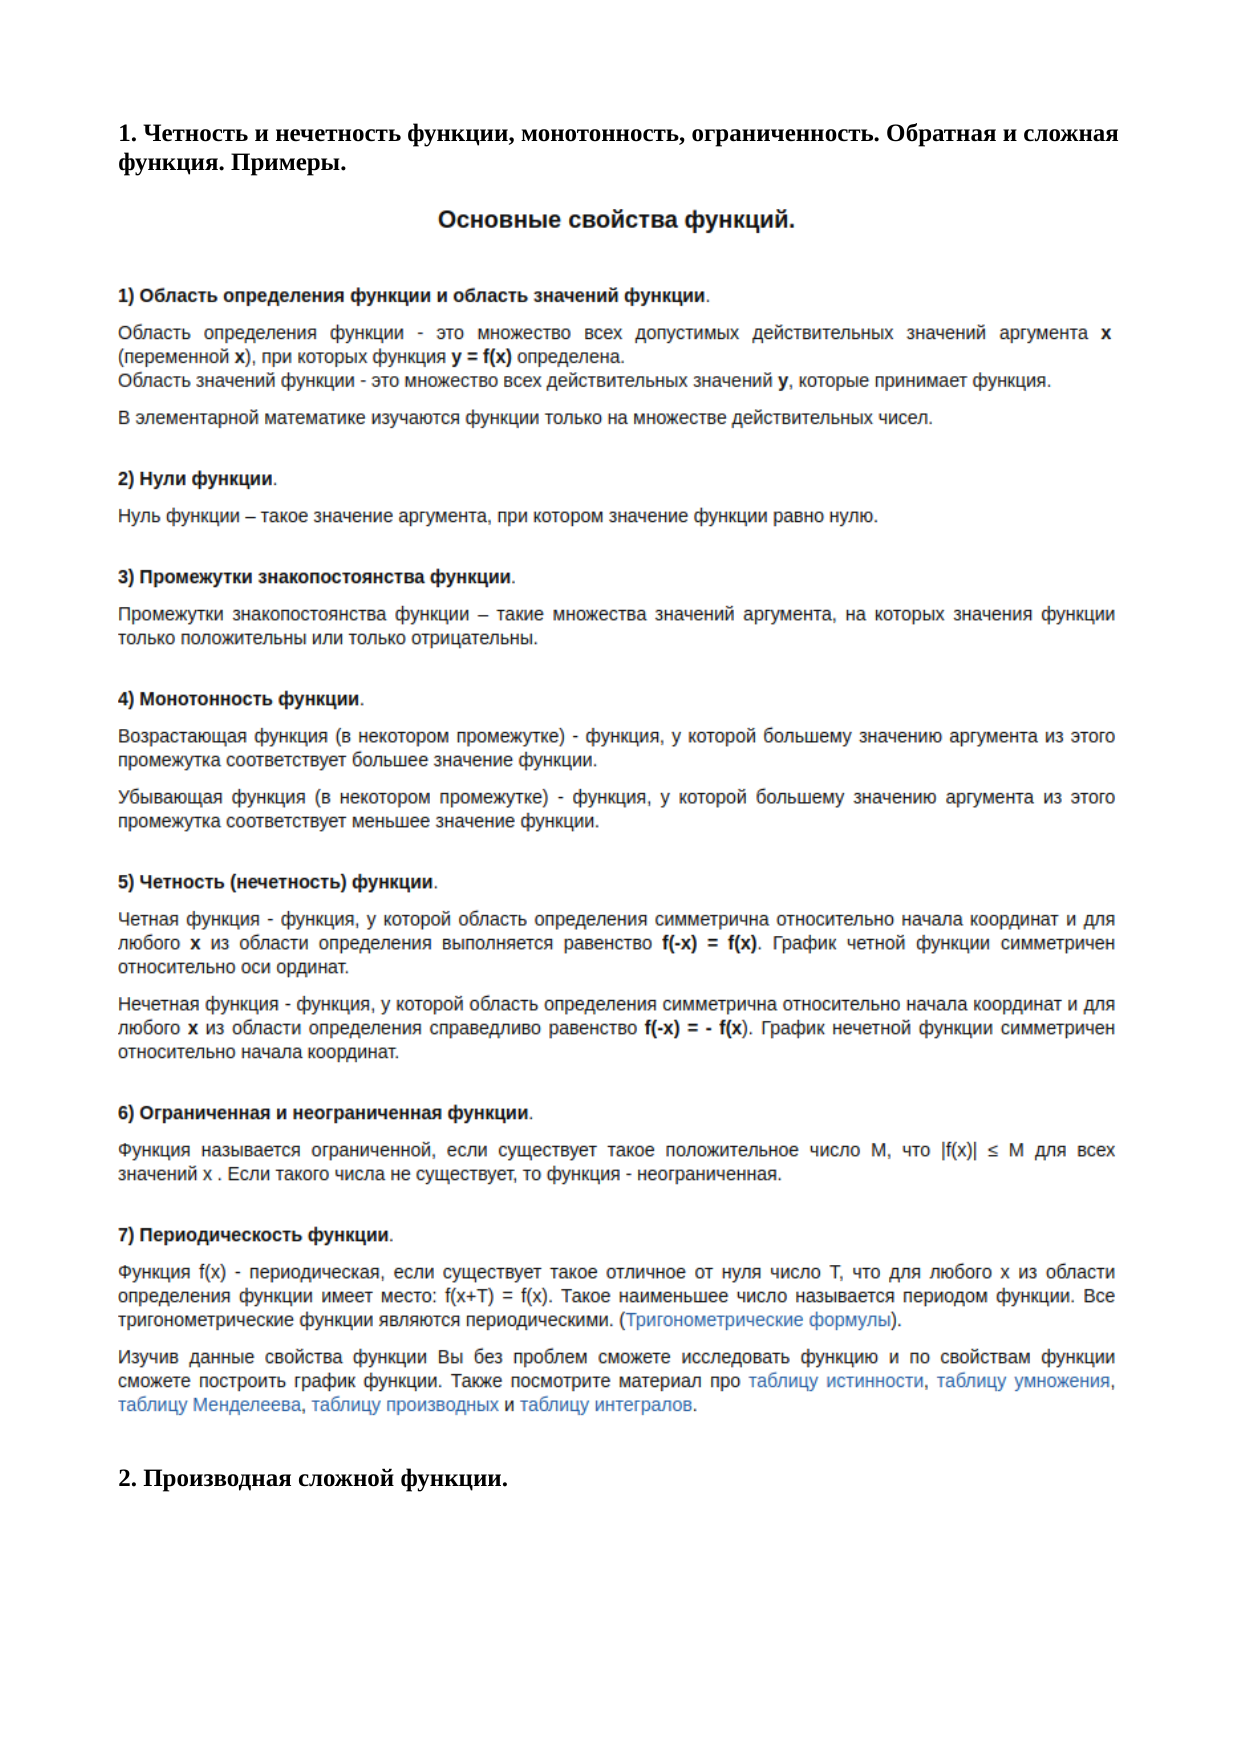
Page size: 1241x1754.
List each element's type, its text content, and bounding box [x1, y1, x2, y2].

text 1. Четность и нечетность функции, монотонность, ограниченность. Обратная и сложная функция. Примеры. [118, 118, 1122, 176]
picture [118, 204, 1123, 1463]
text 2. Производная сложной функции. [118, 1463, 1122, 1492]
